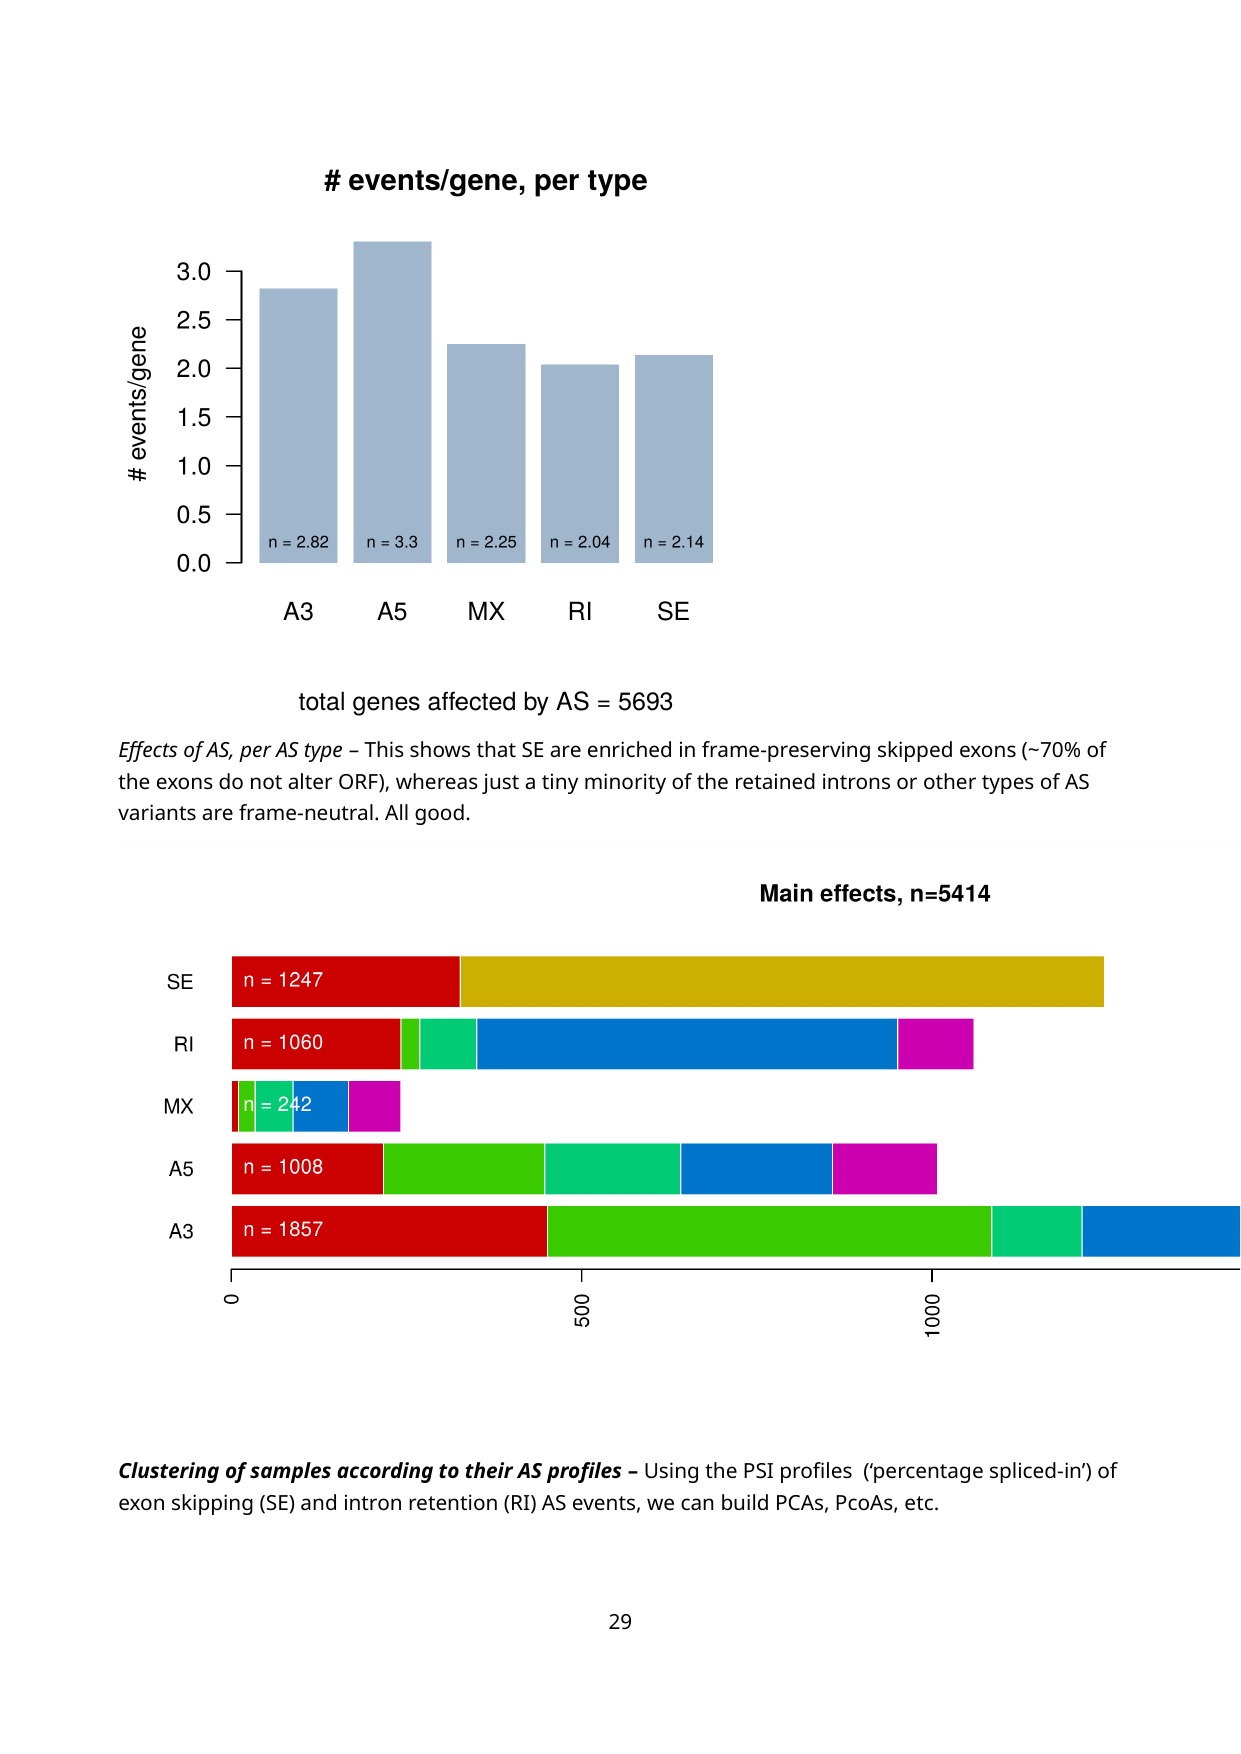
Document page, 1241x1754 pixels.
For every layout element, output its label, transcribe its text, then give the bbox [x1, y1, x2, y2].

picture [118, 843, 1241, 1394]
text Effects of AS, per AS type – This shows that SE are enriched in frame-preserving skipped exons (~70% of the exons do not alter ORF), whereas just a tiny minority of the retained introns or other types of AS variants are frame-neutral. All good. [118, 736, 1122, 826]
text Clustering of samples according to their AS profiles – Using the PSI profiles (‘percentage spliced-in’) of exon skipping (SE) and intron retention (RI) AS events, we can build PCAs, PcoAs, etc. [118, 1457, 1122, 1516]
picture [118, 118, 794, 719]
